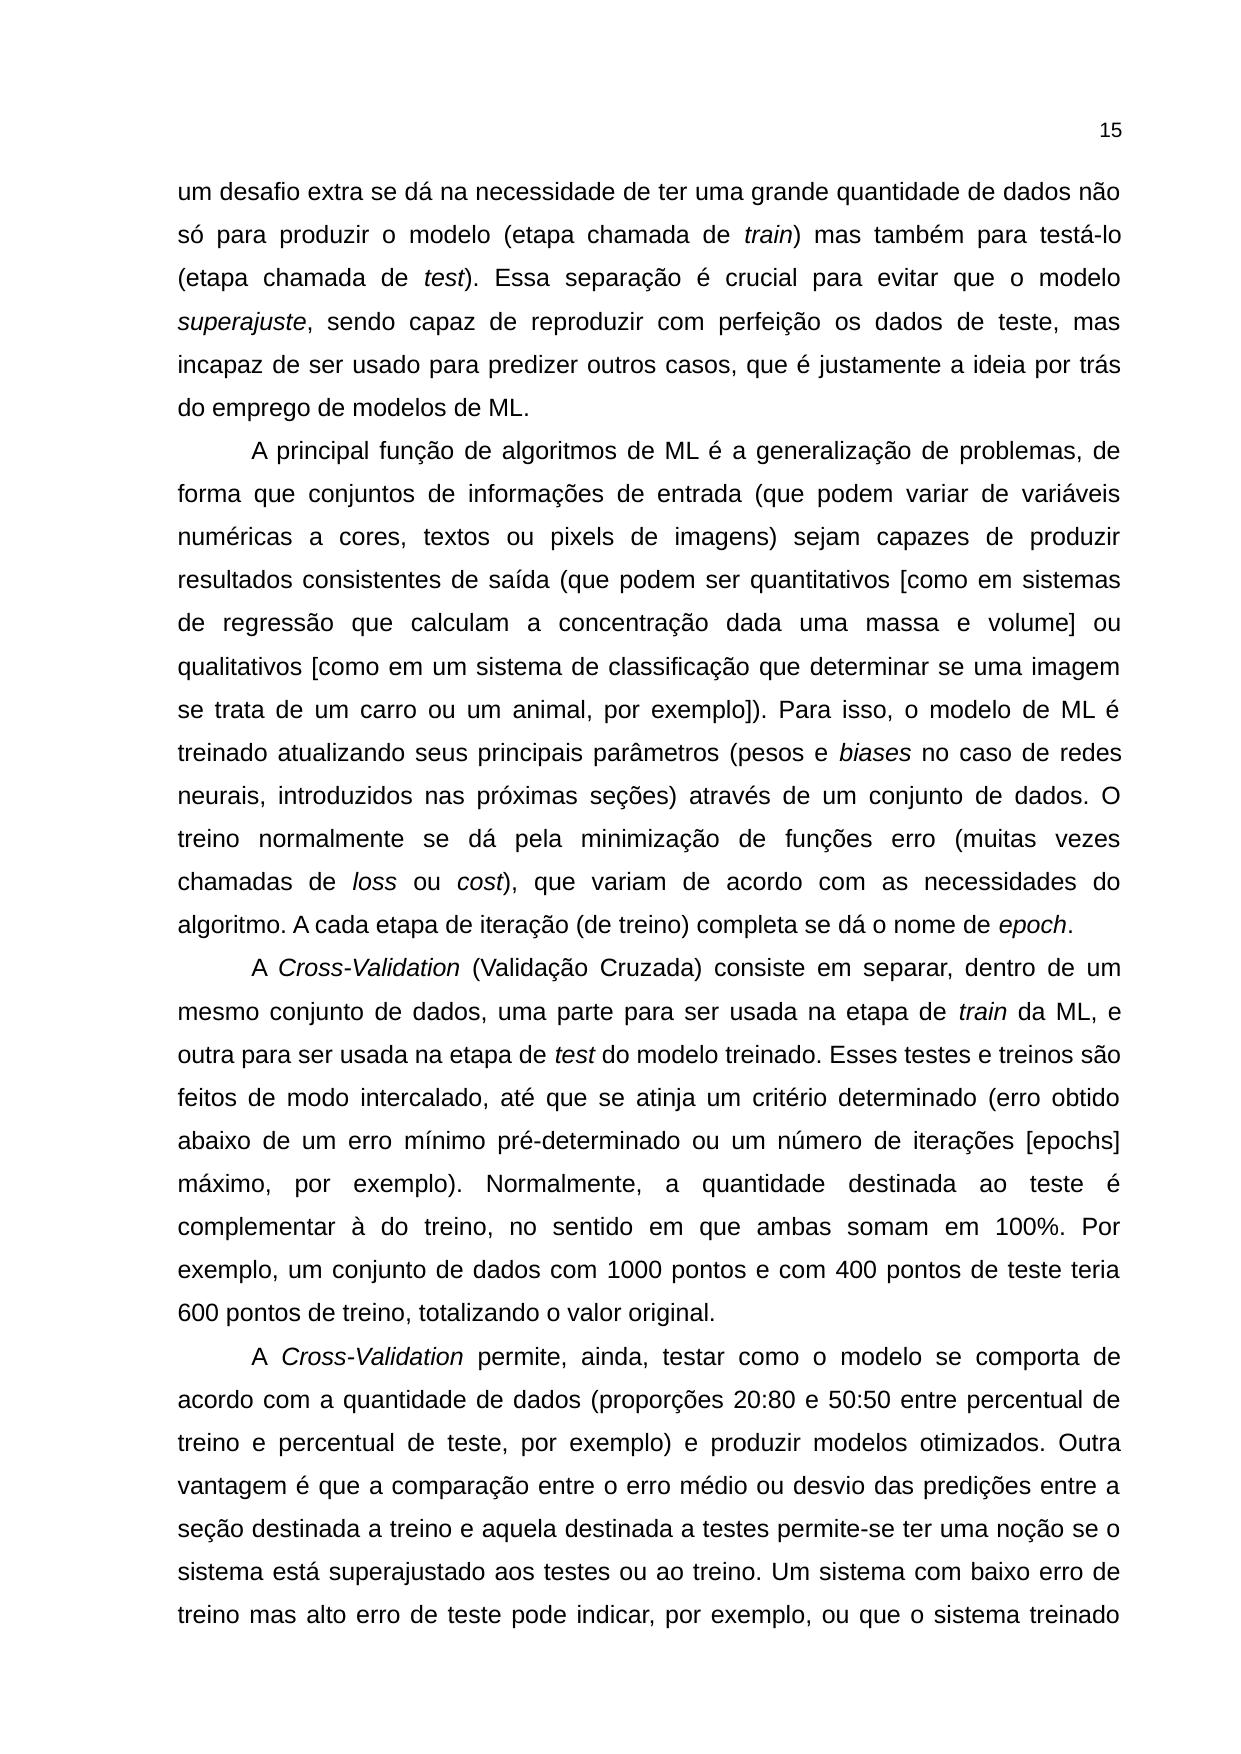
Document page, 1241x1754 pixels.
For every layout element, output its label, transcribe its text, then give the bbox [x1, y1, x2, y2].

text A Cross-Validation (Validação Cruzada) consiste em separar, dentro de um mesmo conjunto de dados, uma parte para ser usada na etapa de train da ML, e outra para ser usada na etapa de test do modelo treinado. Esses testes e treinos são feitos de modo intercalado, até que se atinja um critério determinado (erro obtido abaixo de um erro mínimo pré-determinado ou um número de iterações [epochs] máximo, por exemplo). Normalmente, a quantidade destinada ao teste é complementar à do treino, no sentido em que ambas somam em 100%. Por exemplo, um conjunto de dados com 1000 pontos e com 400 pontos de teste teria 600 pontos de treino, totalizando o valor original. [177, 953, 1122, 1327]
text A Cross-Validation permite, ainda, testar como o modelo se comporta de acordo com a quantidade de dados (proporções 20:80 e 50:50 entre percentual de treino e percentual de teste, por exemplo) e produzir modelos otimizados. Outra vantagem é que a comparação entre o erro médio ou desvio das predições entre a seção destinada a treino e aquela destinada a testes permite-se ter uma noção se o sistema está superajustado aos testes ou ao treino. Um sistema com baixo erro de treino mas alto erro de teste pode indicar, por exemplo, ou que o sistema treinado [177, 1341, 1122, 1629]
text A principal função de algoritmos de ML é a generalização de problemas, de forma que conjuntos de informações de entrada (que podem variar de variáveis numéricas a cores, textos ou pixels de imagens) sejam capazes de produzir resultados consistentes de saída (que podem ser quantitativos [como em sistemas de regressão que calculam a concentração dada uma massa e volume] ou qualitativos [como em um sistema de classificação que determinar se uma imagem se trata de um carro ou um animal, por exemplo]). Para isso, o modelo de ML é treinado atualizando seus principais parâmetros (pesos e biases no caso de redes neurais, introduzidos nas próximas seções) através de um conjunto de dados. O treino normalmente se dá pela minimização de funções erro (muitas vezes chamadas de loss ou cost), que variam de acordo com as necessidades do algoritmo. A cada etapa de iteração (de treino) completa se dá o nome de epoch. [177, 436, 1122, 939]
text um desafio extra se dá na necessidade de ter uma grande quantidade de dados não só para produzir o modelo (etapa chamada de train) mas também para testá-lo (etapa chamada de test). Essa separação é crucial para evitar que o modelo superajuste, sendo capaz de reproduzir com perfeição os dados de teste, mas incapaz de ser usado para predizer outros casos, que é justamente a ideia por trás do emprego de modelos de ML. [177, 177, 1122, 421]
